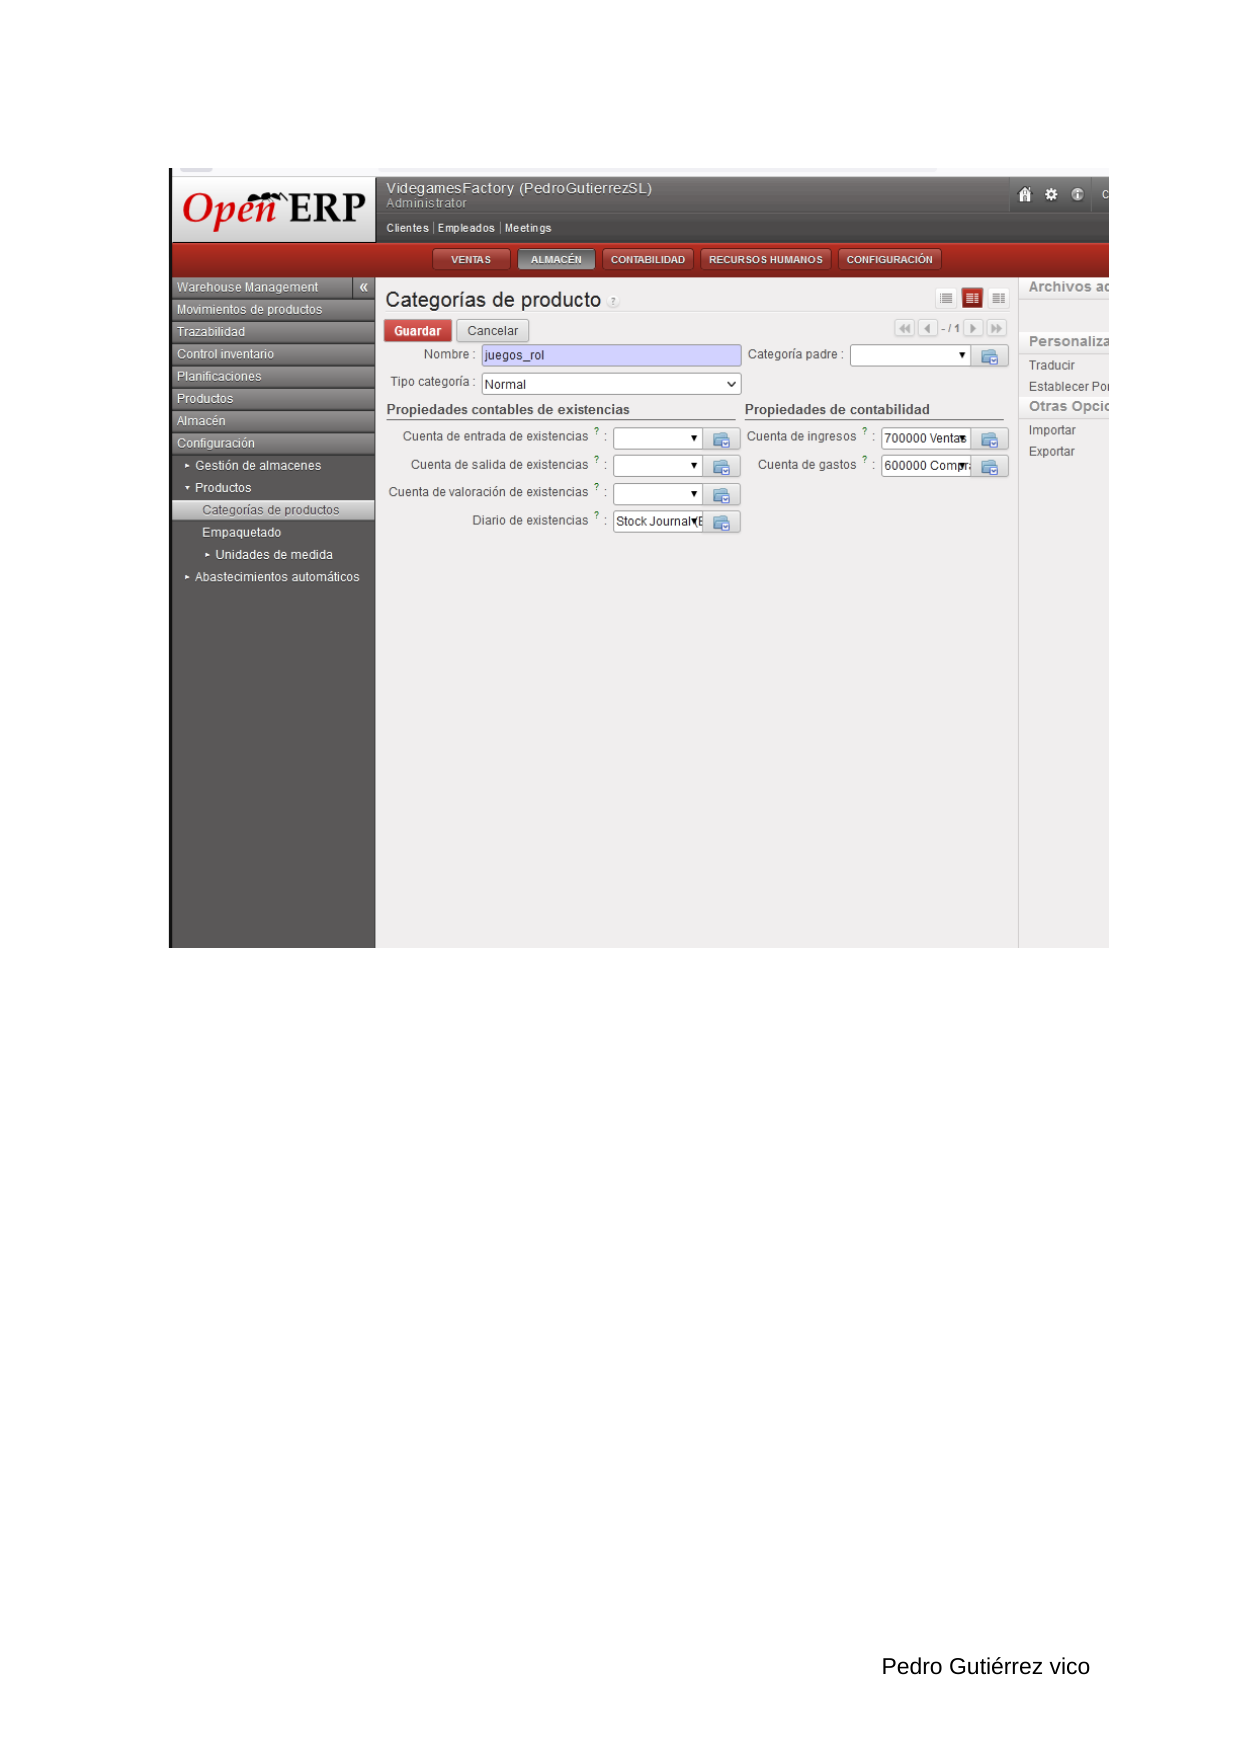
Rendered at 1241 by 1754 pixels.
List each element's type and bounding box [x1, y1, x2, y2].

picture [168, 168, 1109, 948]
